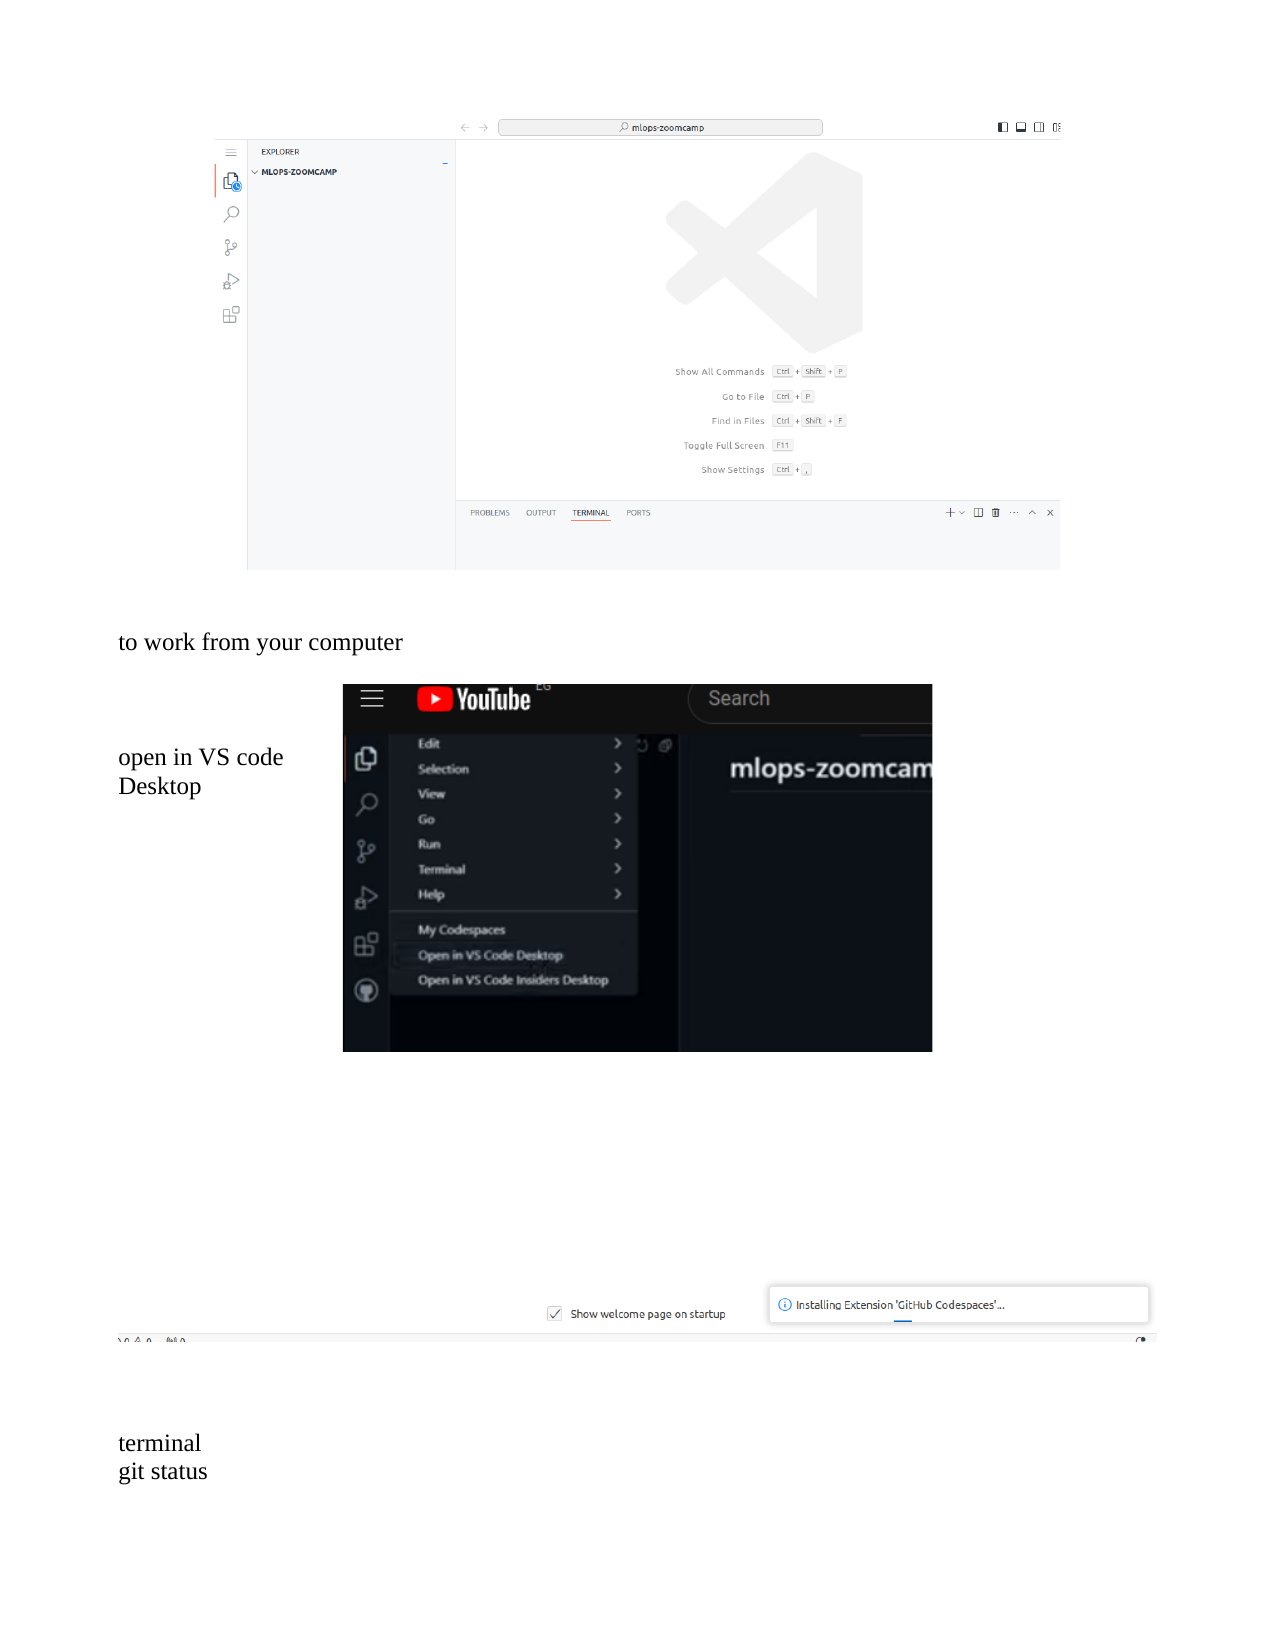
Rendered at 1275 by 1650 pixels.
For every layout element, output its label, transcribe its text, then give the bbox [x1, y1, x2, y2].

picture [214, 118, 1061, 570]
text terminal [118, 1428, 1157, 1456]
picture [118, 1058, 1157, 1342]
text git status [118, 1456, 1157, 1485]
text [933, 742, 1157, 799]
picture [342, 684, 933, 1052]
text open in VS code Desktop [118, 742, 342, 799]
text to work from your computer [118, 627, 1157, 656]
